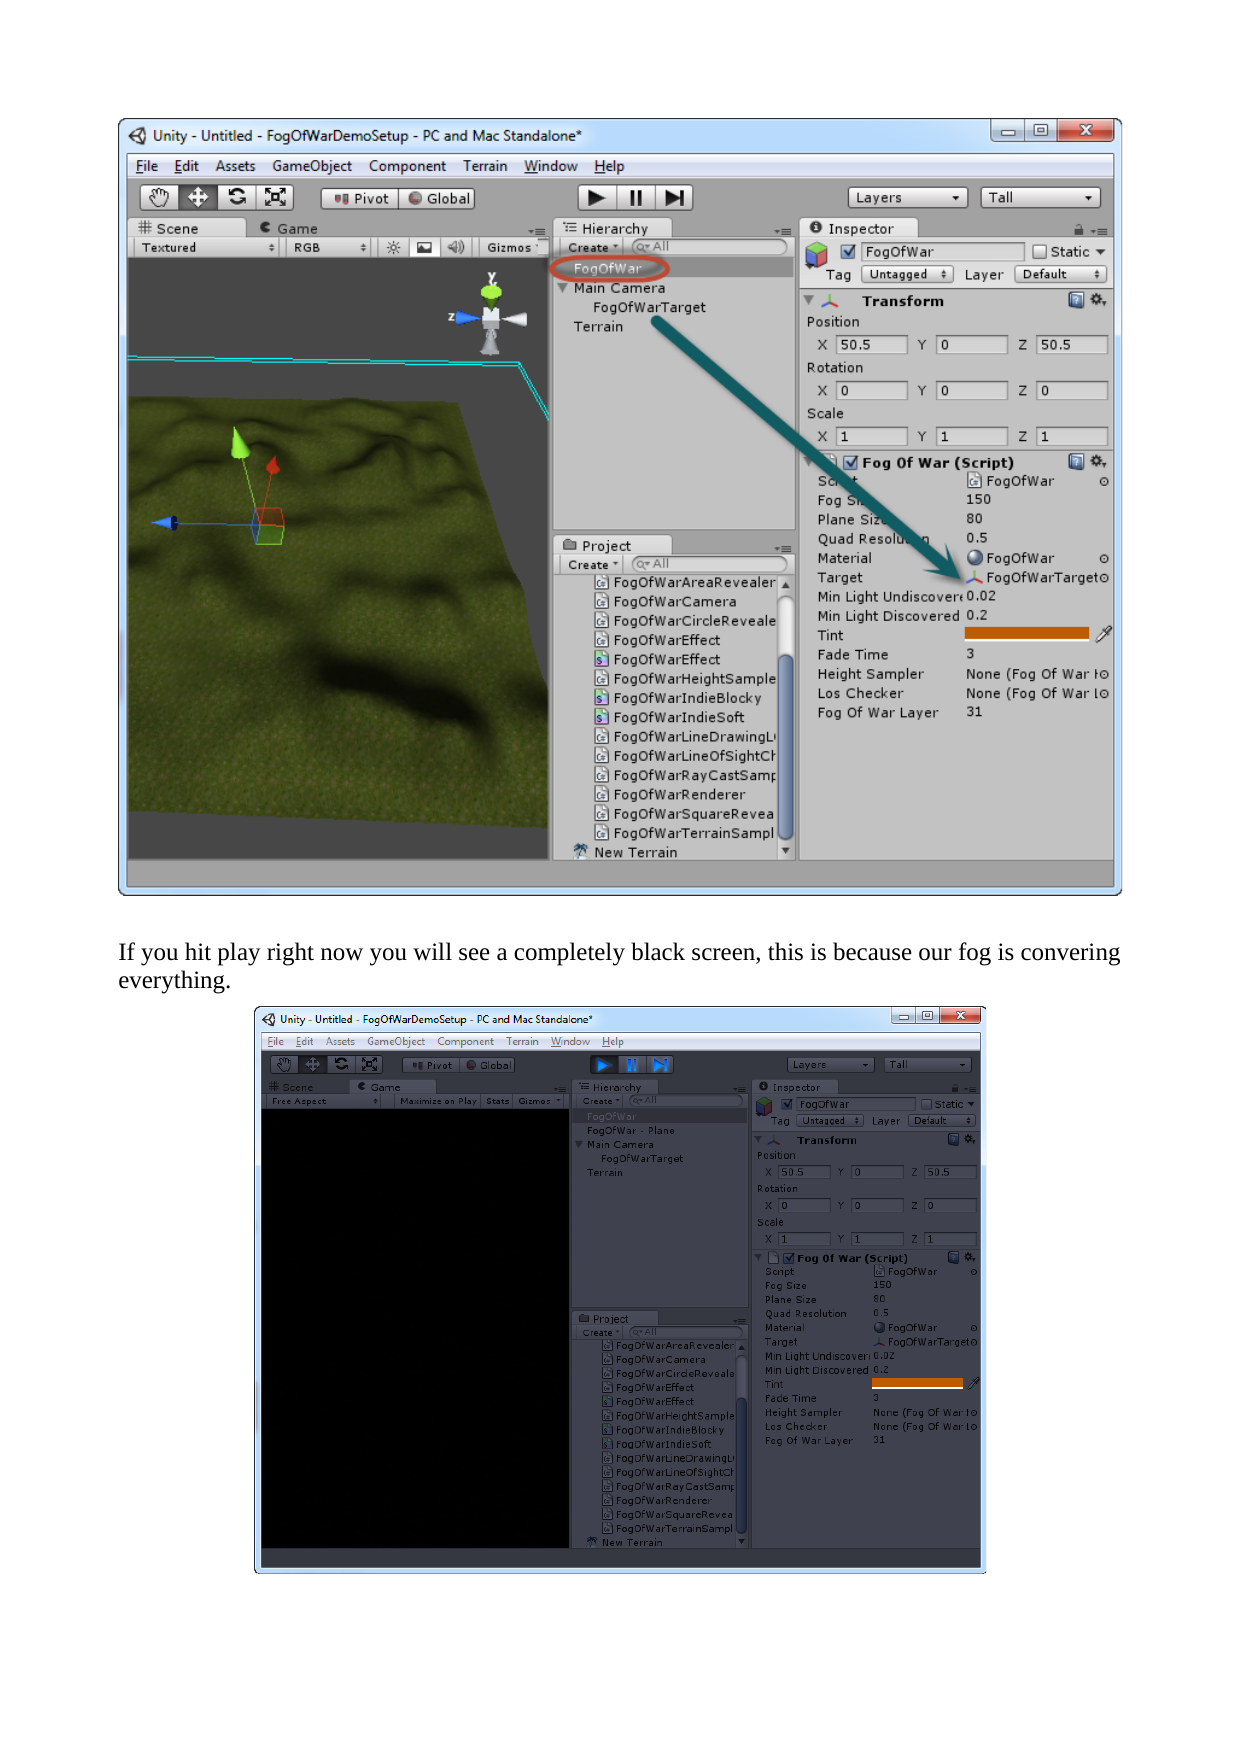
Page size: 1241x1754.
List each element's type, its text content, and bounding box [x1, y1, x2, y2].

picture [254, 1006, 987, 1574]
picture [118, 118, 1123, 896]
text If you hit play right now you will see a completely black screen, this is because our fog is convering everything. [118, 937, 1122, 994]
